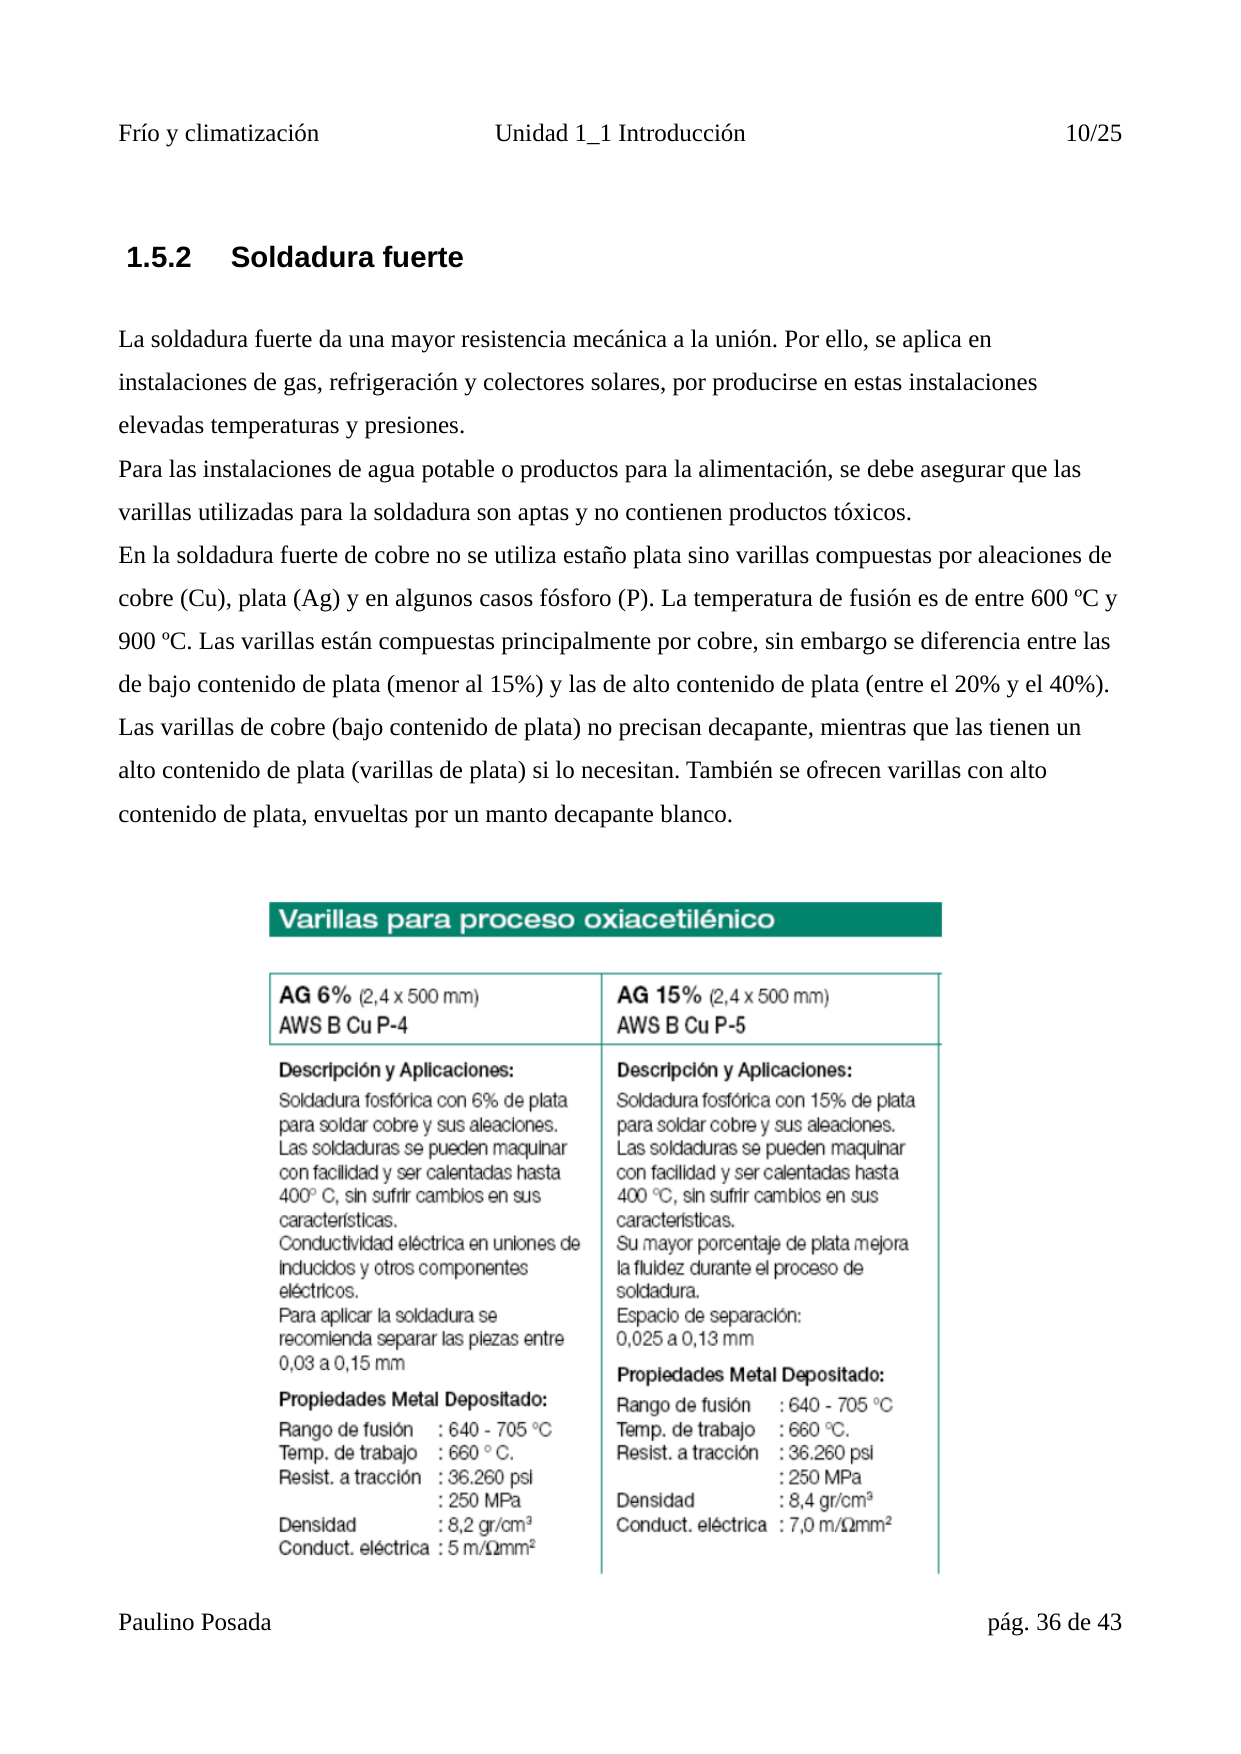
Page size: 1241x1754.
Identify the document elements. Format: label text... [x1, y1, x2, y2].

subtitle Soldadura fuerte [118, 240, 1122, 274]
picture [267, 901, 943, 1577]
text La soldadura fuerte da una mayor resistencia mecánica a la unión. Por ello, se aplica en instalaciones de gas, refrigeración y colectores solares, por producirse en estas instalaciones elevadas temperaturas y presiones. Para las instalaciones de agua potable o productos para la alimentación, se debe asegurar que las varillas utilizadas para la soldadura son aptas y no contienen productos tóxicos. En la soldadura fuerte de cobre no se utiliza estaño plata sino varillas compuestas por aleaciones de cobre (Cu), plata (Ag) y en algunos casos fósforo (P). La temperatura de fusión es de entre 600 ºC y 900 ºC. Las varillas están compuestas principalmente por cobre, sin embargo se diferencia entre las de bajo contenido de plata (menor al 15%) y las de alto contenido de plata (entre el 20% y el 40%). Las varillas de cobre (bajo contenido de plata) no precisan decapante, mientras que las tienen un alto contenido de plata (varillas de plata) si lo necesitan. También se ofrecen varillas con alto contenido de plata, envueltas por un manto decapante blanco. [118, 324, 1122, 827]
